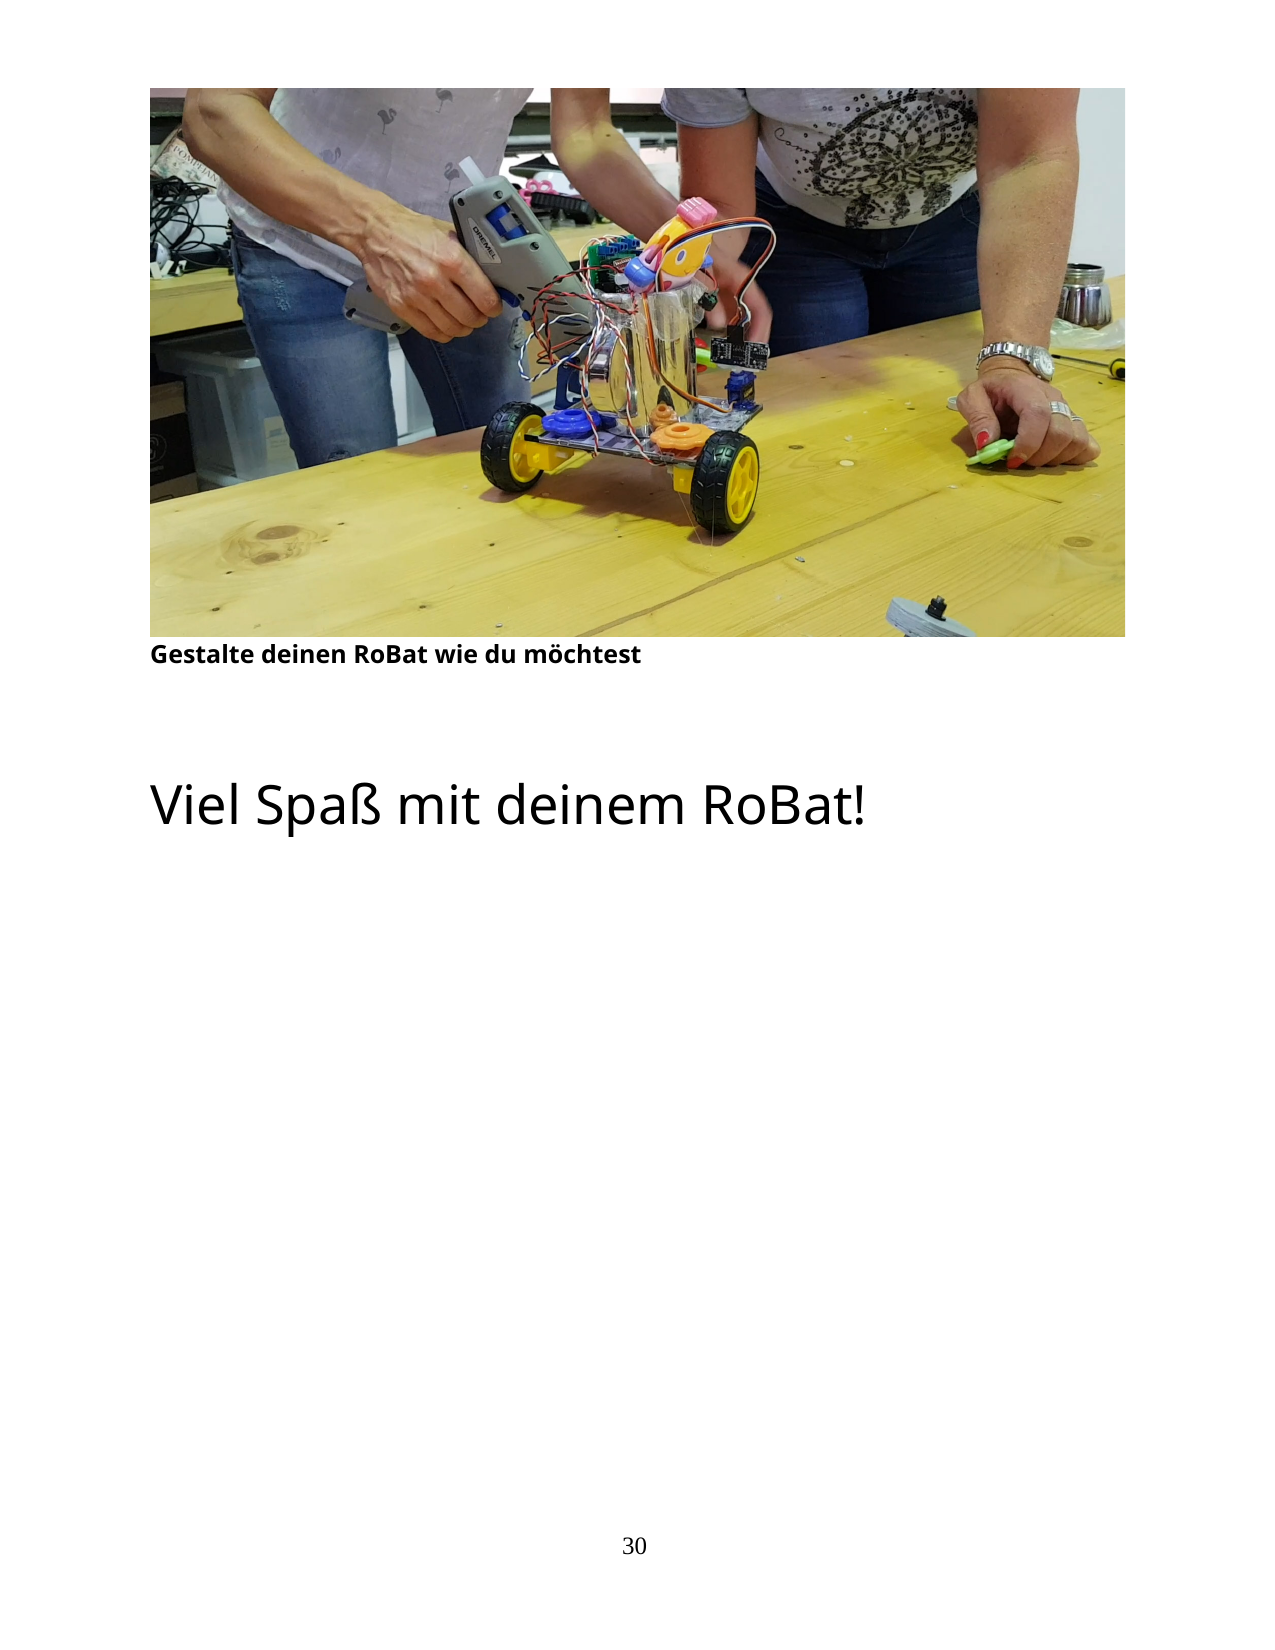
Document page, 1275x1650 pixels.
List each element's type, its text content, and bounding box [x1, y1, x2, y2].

text Gestalte deinen RoBat wie du möchtest [150, 637, 1125, 671]
subtitle Viel Spaß mit deinem RoBat! [150, 766, 1125, 840]
picture [150, 88, 1125, 637]
